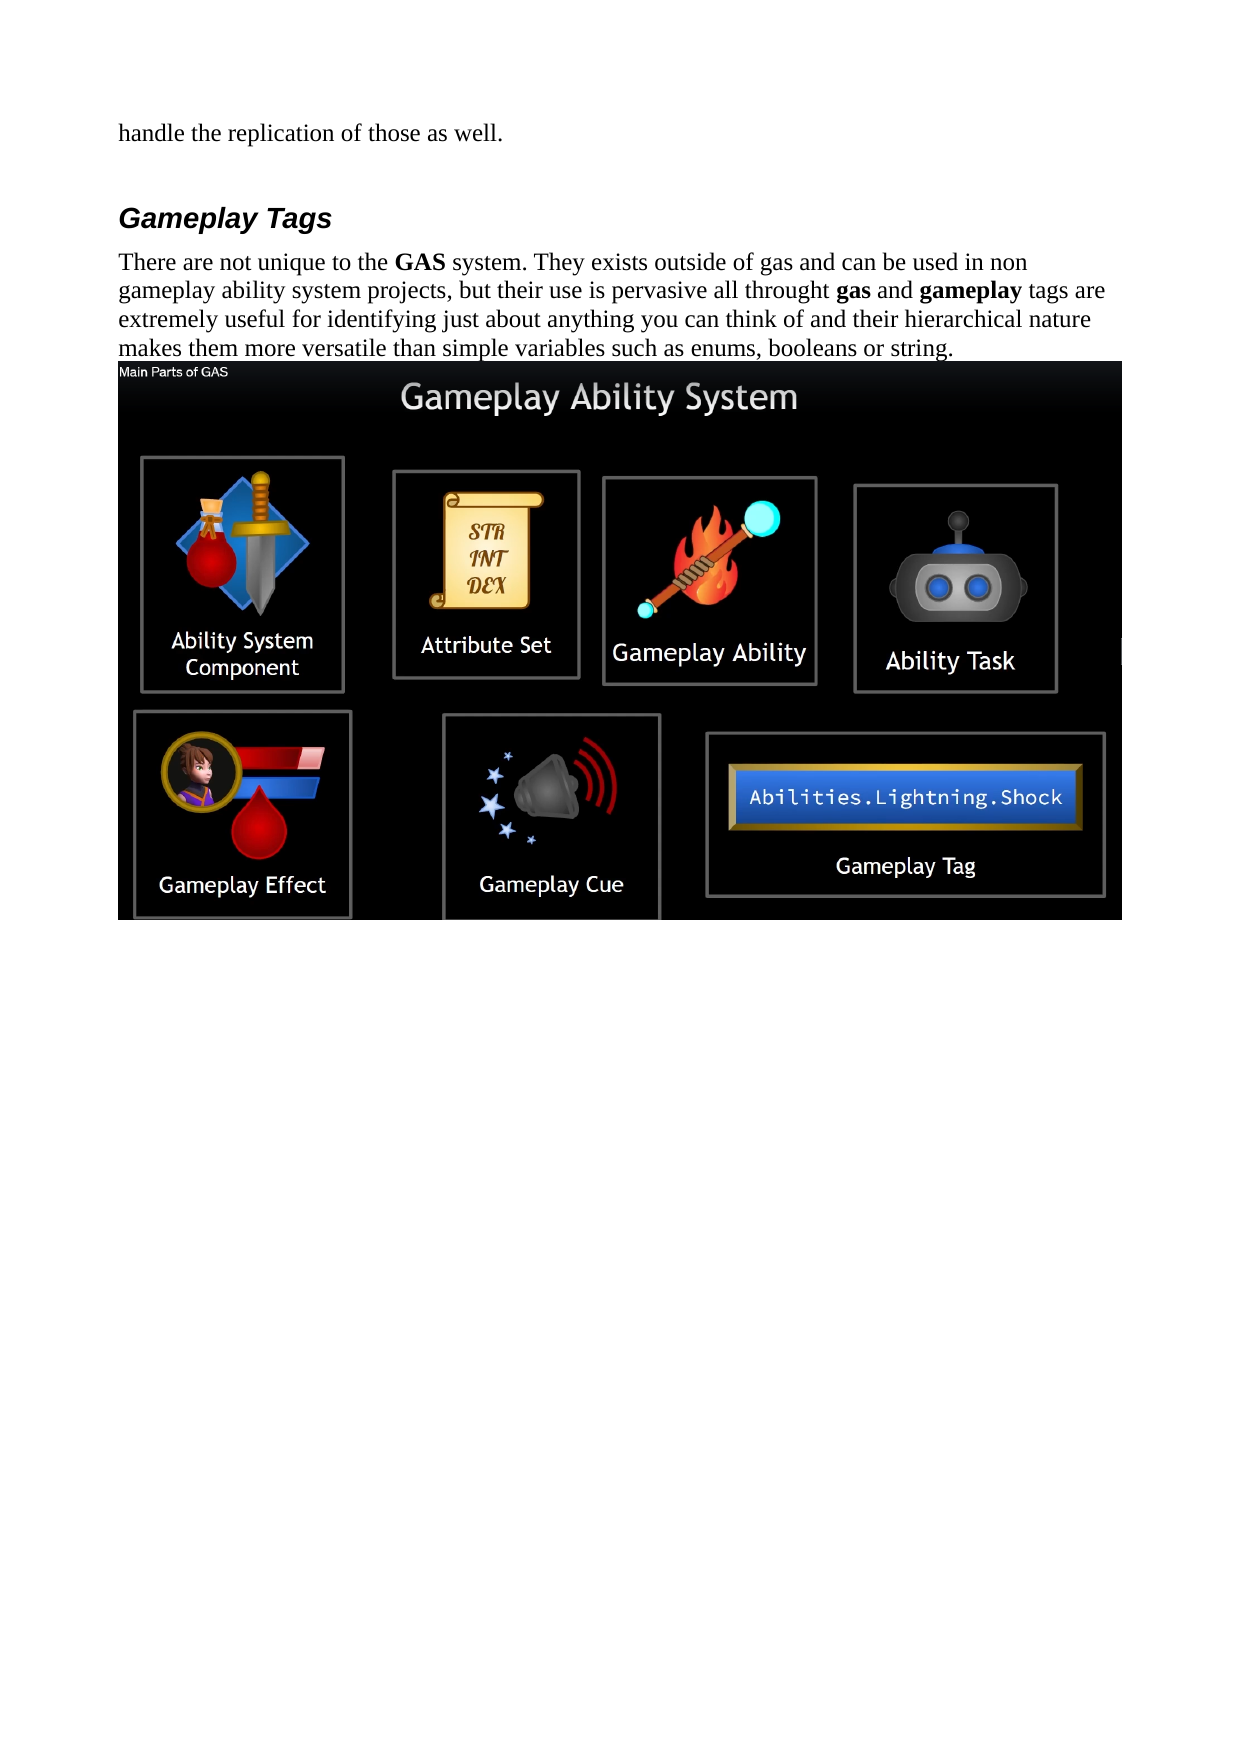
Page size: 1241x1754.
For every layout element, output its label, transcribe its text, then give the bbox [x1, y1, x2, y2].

subtitle Gameplay Tags [118, 201, 1122, 234]
text handle the replication of those as well. [118, 118, 1122, 147]
picture [118, 361, 1122, 920]
text There are not unique to the GAS system. They exists outside of gas and can be used in non gameplay ability system projects, but their use is pervasive all throught gas and gameplay tags are extremely useful for identifying just about anything you can think of and their hierarchical nature makes them more versatile than simple variables such as enums, booleans or string. [118, 247, 1122, 361]
